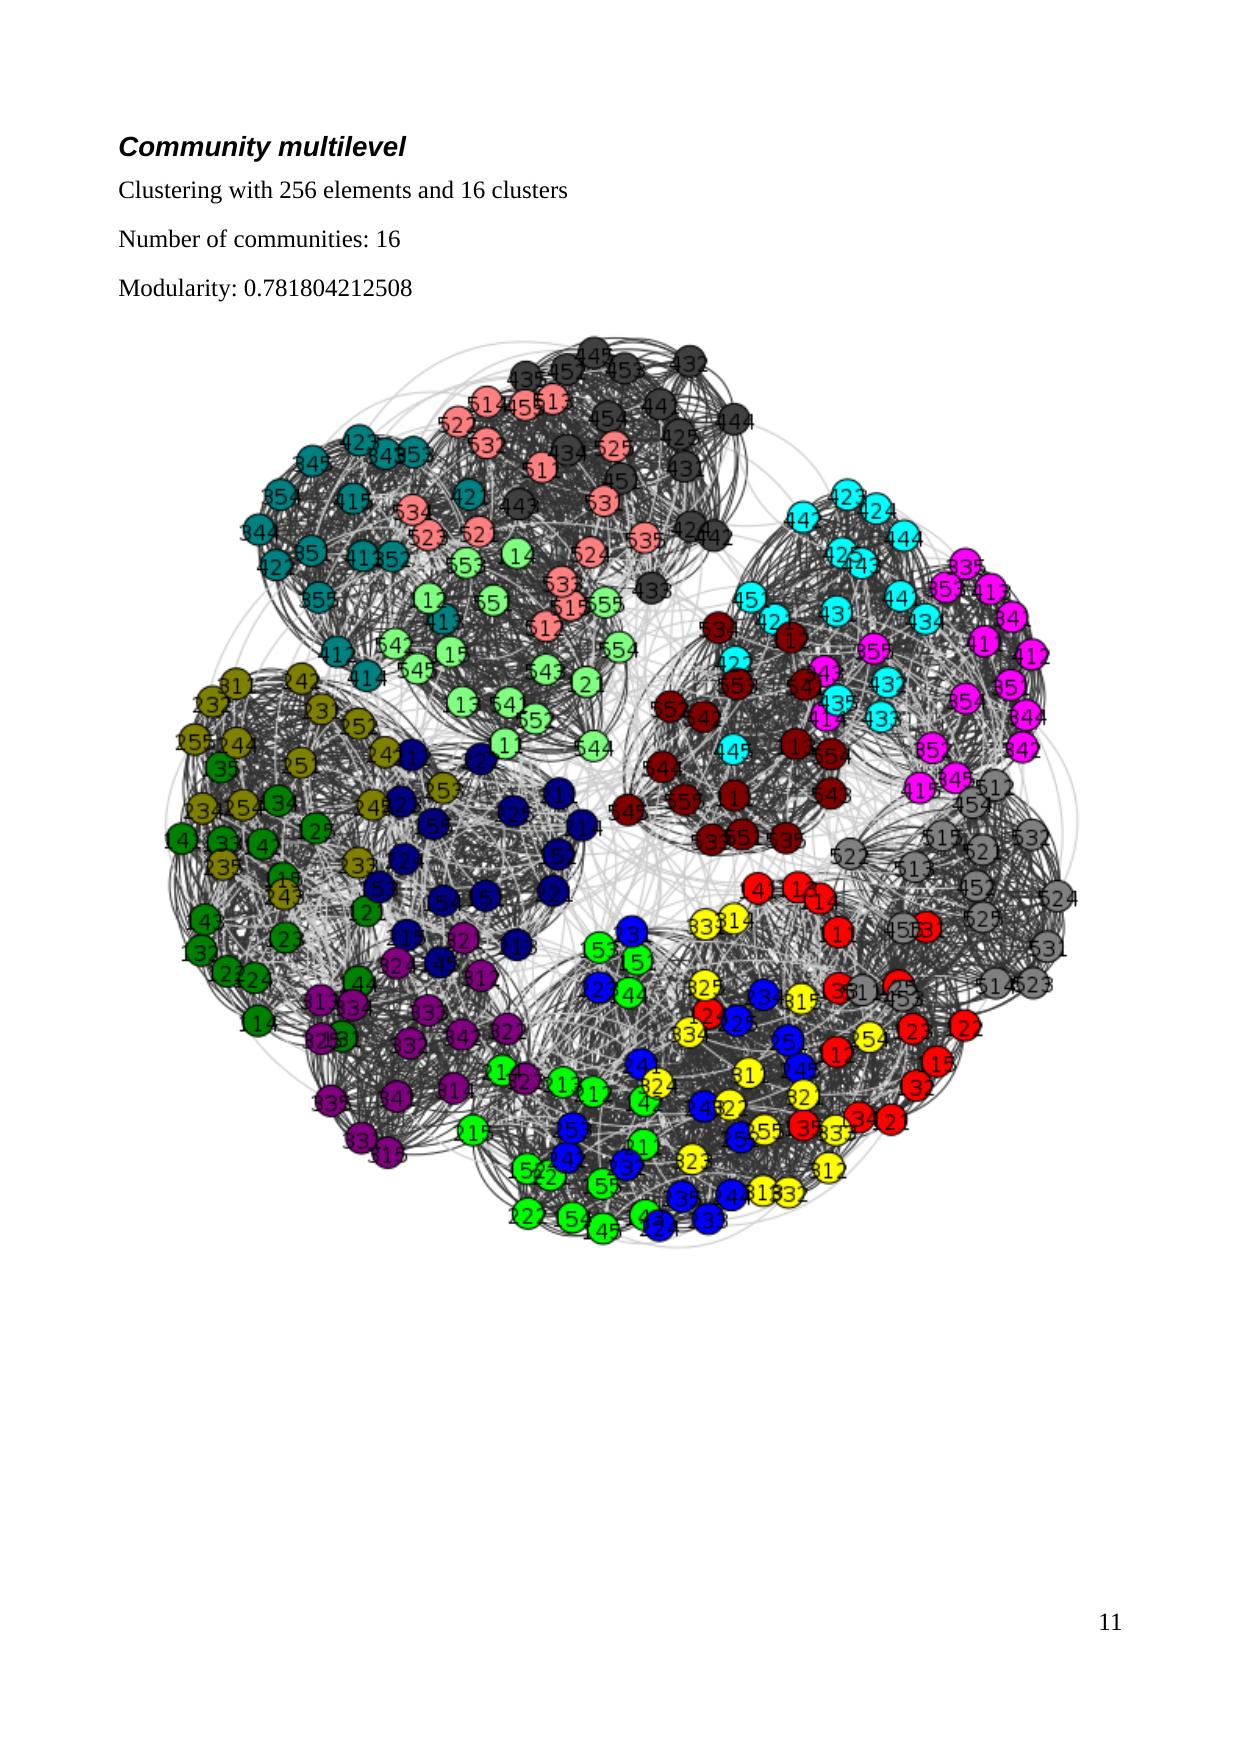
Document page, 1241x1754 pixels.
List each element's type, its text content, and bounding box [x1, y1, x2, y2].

picture [151, 322, 1089, 1260]
text Modularity: 0.781804212508 [118, 273, 1122, 302]
text Number of communities: 16 [118, 224, 1122, 253]
text Clustering with 256 elements and 16 clusters [118, 175, 1122, 204]
subtitle Community multilevel [118, 131, 1122, 162]
